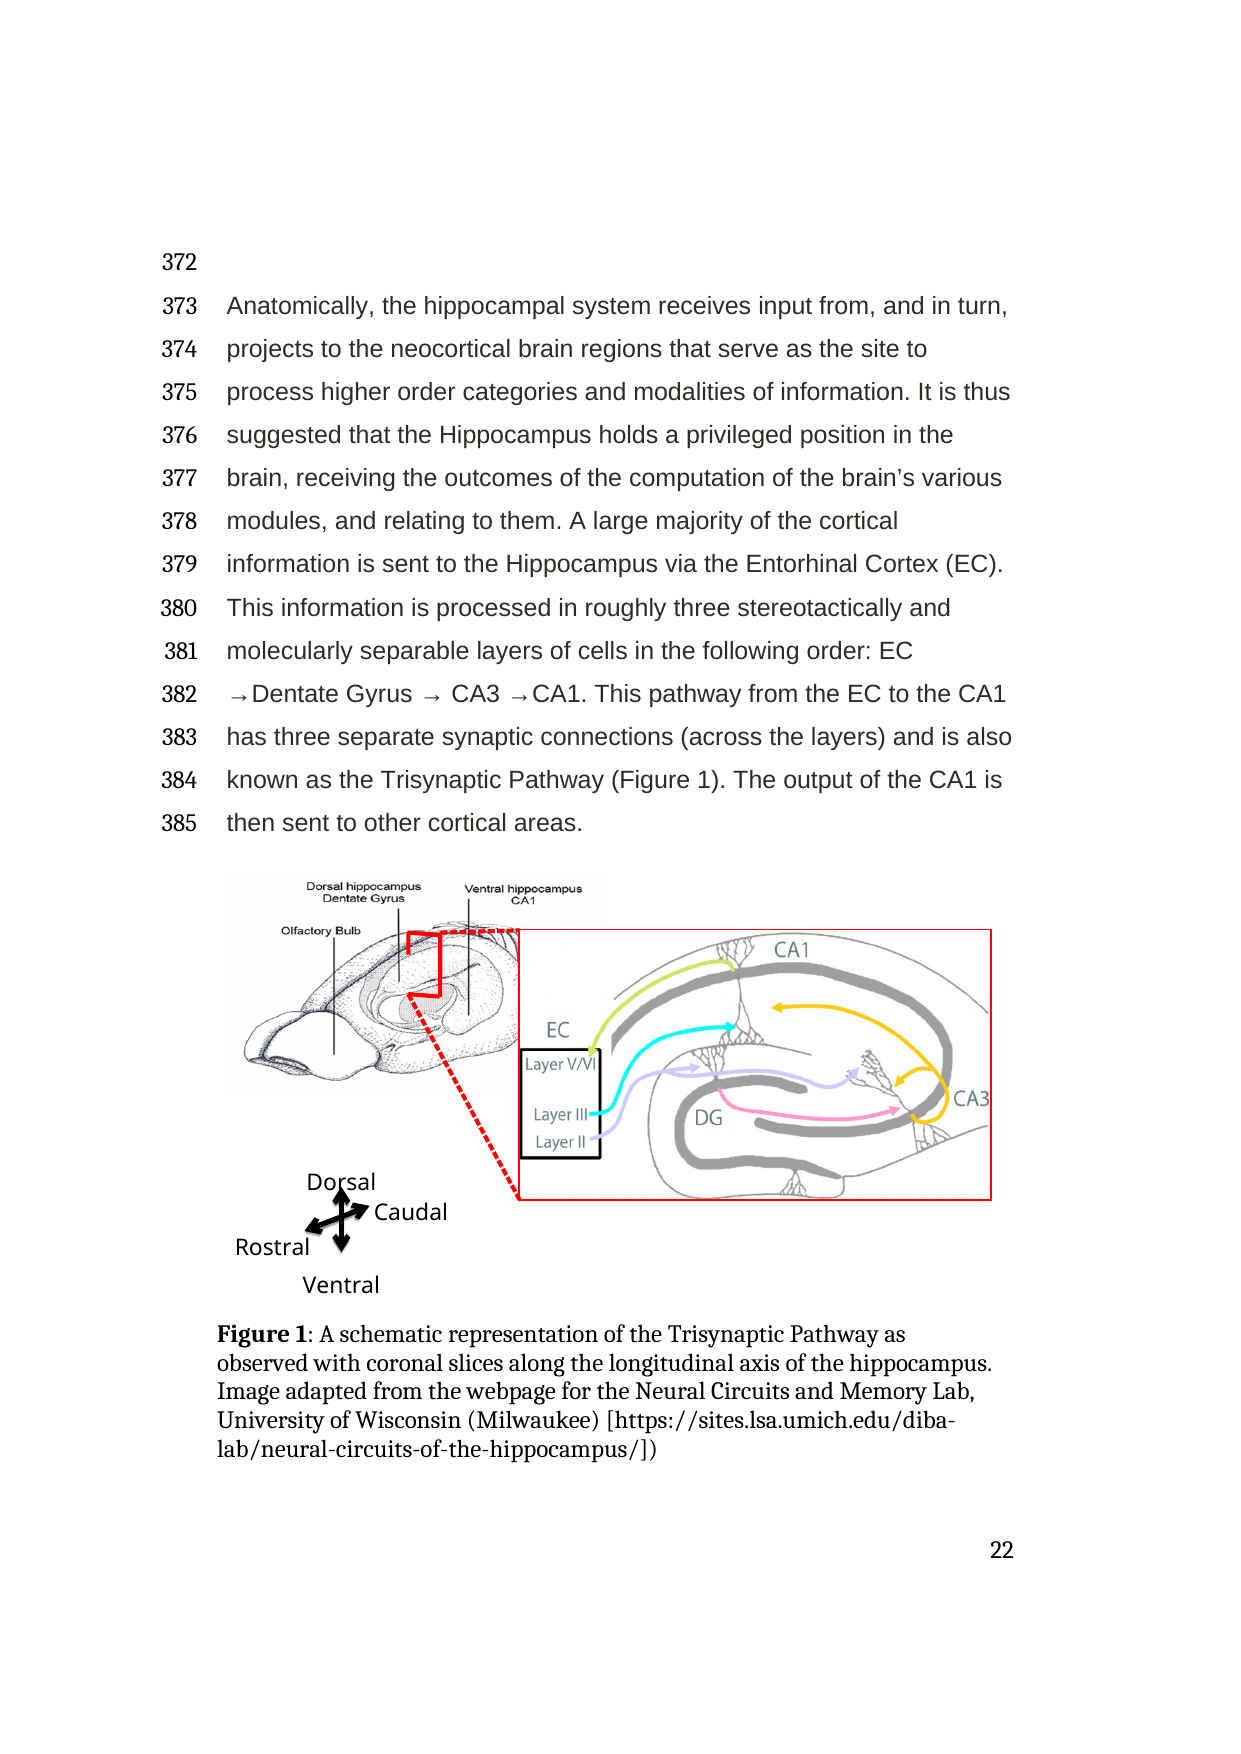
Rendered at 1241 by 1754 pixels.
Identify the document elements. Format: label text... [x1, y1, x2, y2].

text Figure 1: A schematic representation of the Trisynaptic Pathway as observed with coronal slices along the longitudinal axis of the hippocampus. Image adapted from the webpage for the Neural Circuits and Memory Lab, University of Wisconsin (Milwaukee) [https://sites.lsa.umich.edu/diba-lab/neural-circuits-of-the-hippocampus/]) [217, 1320, 1002, 1463]
picture [224, 870, 610, 1095]
text Anatomically, the hippocampal system receives input from, and in turn, projects to the neocortical brain regions that serve as the site to process higher order categories and modalities of information. It is thus suggested that the Hippocampus holds a privileged position in the brain, receiving the outcomes of the computation of the brain’s various modules, and relating to them. A large majority of the cortical information is sent to the Hippocampus via the Entorhinal Cortex (EC). This information is processed in roughly three stereotactically and molecularly separable layers of cells in the following order: EC →Dentate Gyrus → CA3 →CA1. This pathway from the EC to the CA1 has three separate synaptic connections (across the layers) and is also known as the Trisynaptic Pathway (Figure 1). The output of the CA1 is then sent to other cortical areas. [226, 291, 1014, 837]
picture [520, 930, 990, 1199]
